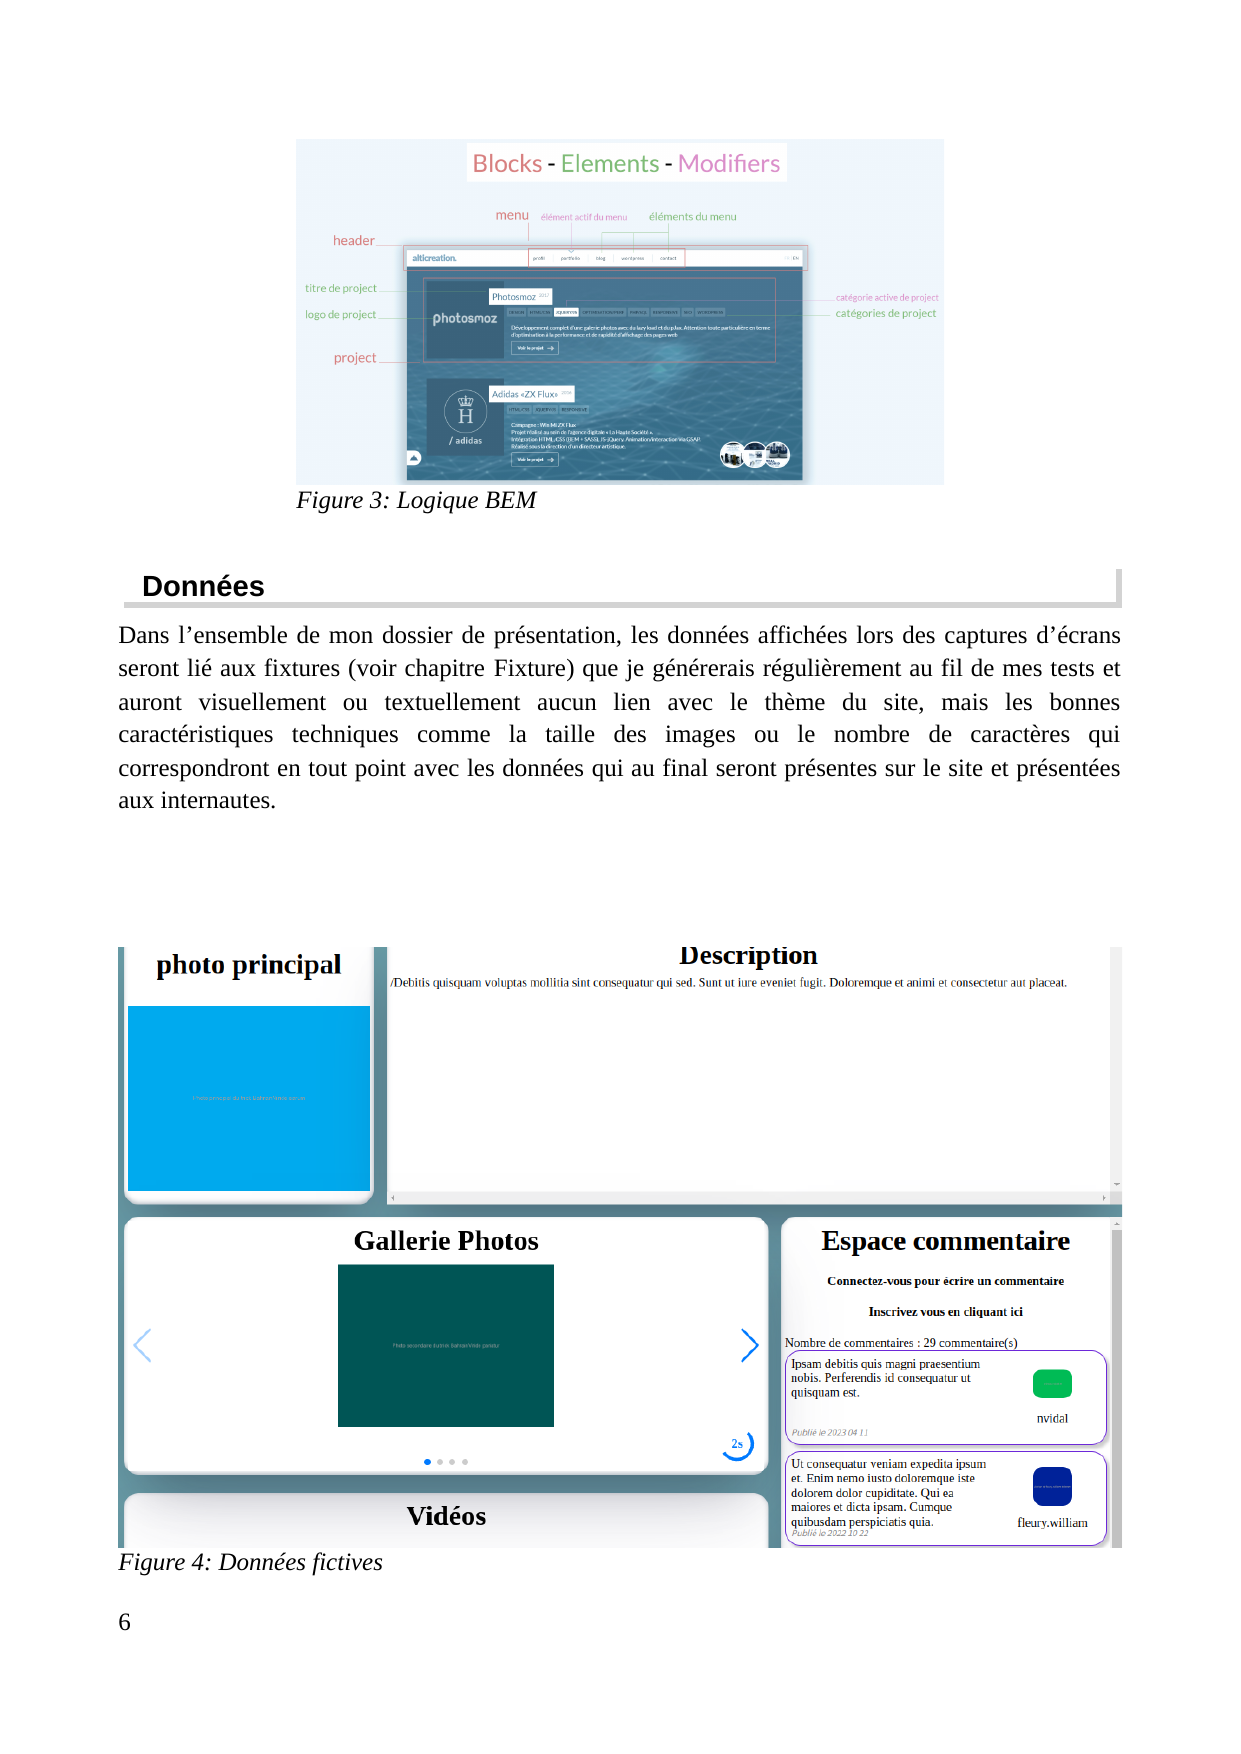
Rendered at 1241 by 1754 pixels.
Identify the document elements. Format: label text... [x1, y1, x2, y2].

picture [296, 139, 945, 485]
subtitle Données [118, 568, 1116, 602]
text Figure 3: Logique BEM [296, 485, 944, 513]
text Figure 4: Données fictives [118, 1548, 1122, 1576]
picture [118, 947, 1123, 1548]
text Dans l’ensemble de mon dossier de présentation, les données affichées lors des captures d’écrans seront lié aux fixtures (voir chapitre Fixture) que je générerais régulièrement au fil de mes tests et auront visuellement ou textuellement aucun lien avec le thème du site, mais les bonnes caractéristiques techniques comme la taille des images ou le nombre de caractères qui correspondront en tout point avec les données qui au final seront présentes sur le site et présentées aux internautes. [118, 621, 1122, 814]
